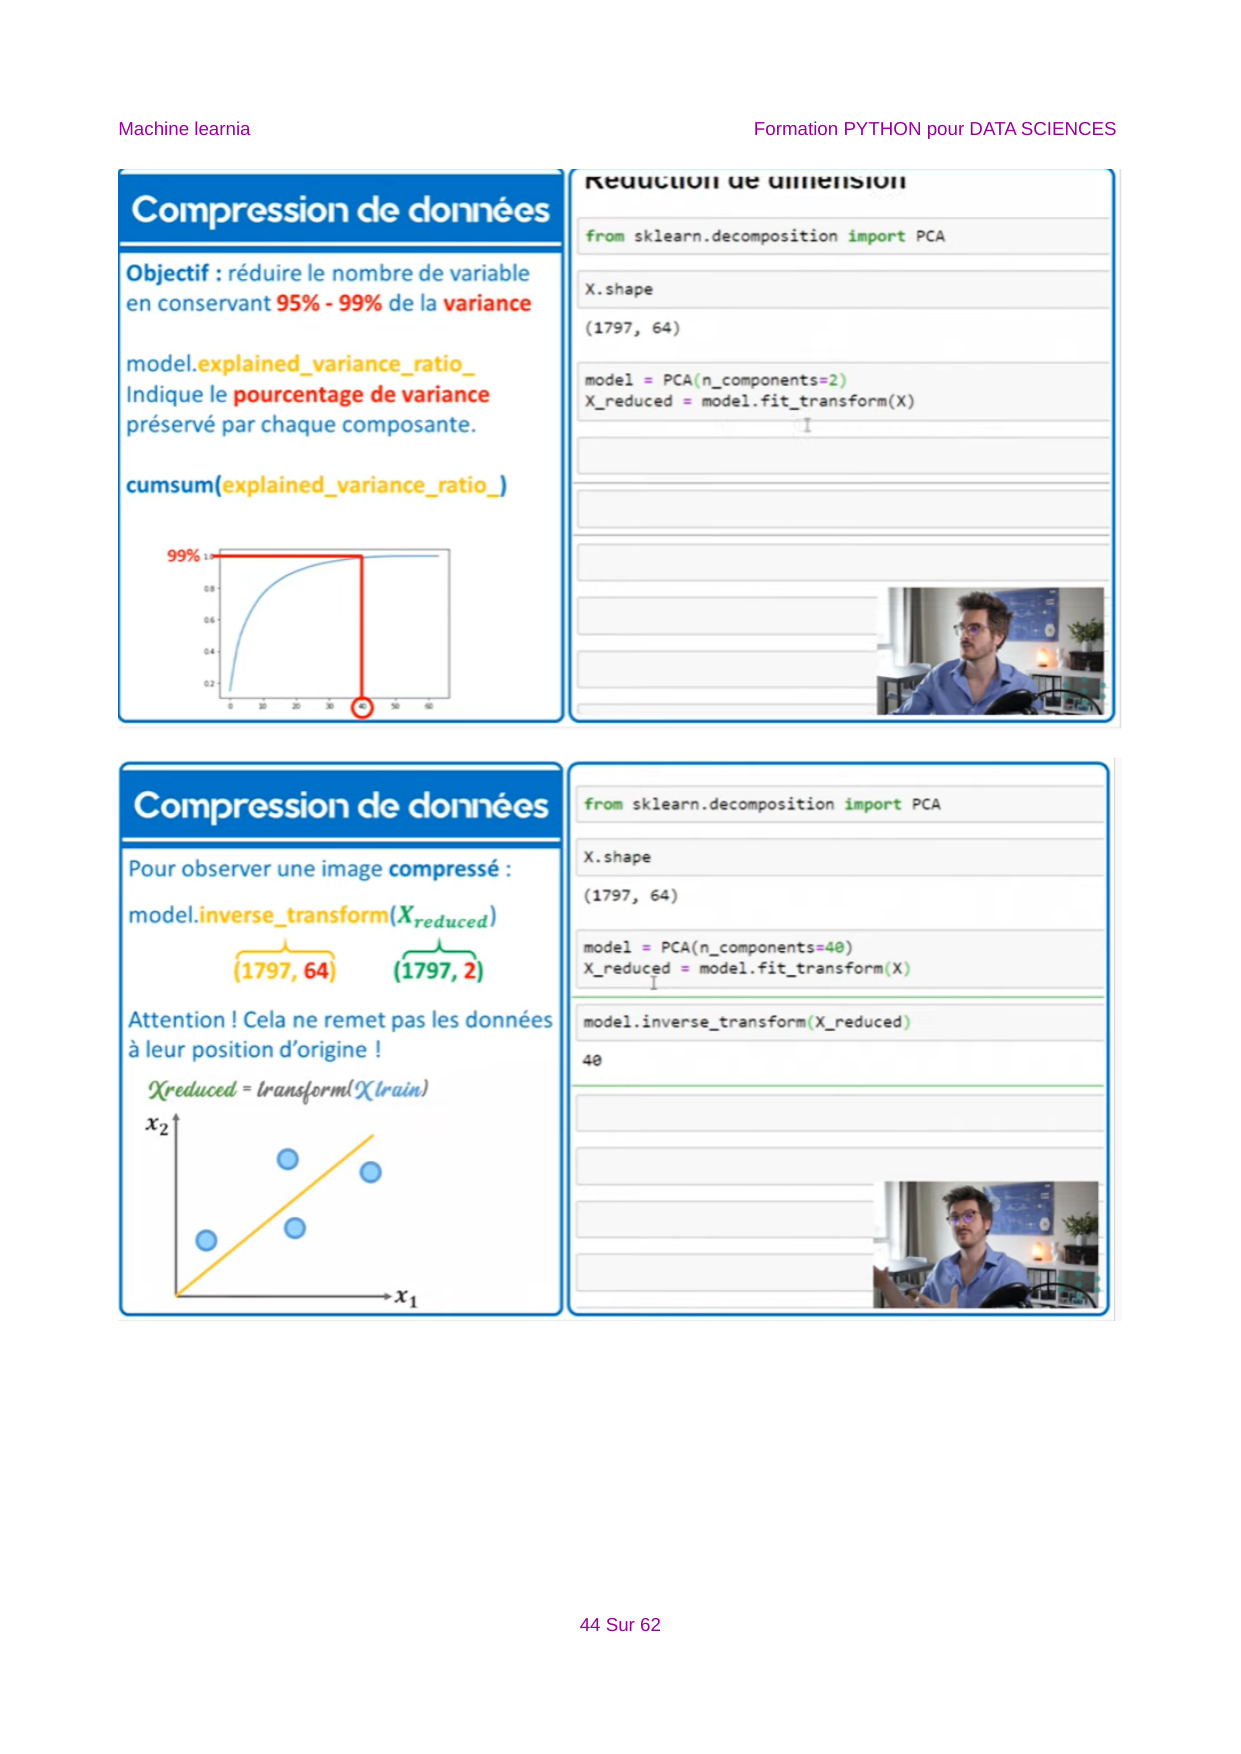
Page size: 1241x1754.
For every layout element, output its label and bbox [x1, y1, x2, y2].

picture [118, 758, 1122, 1321]
picture [118, 169, 1122, 730]
